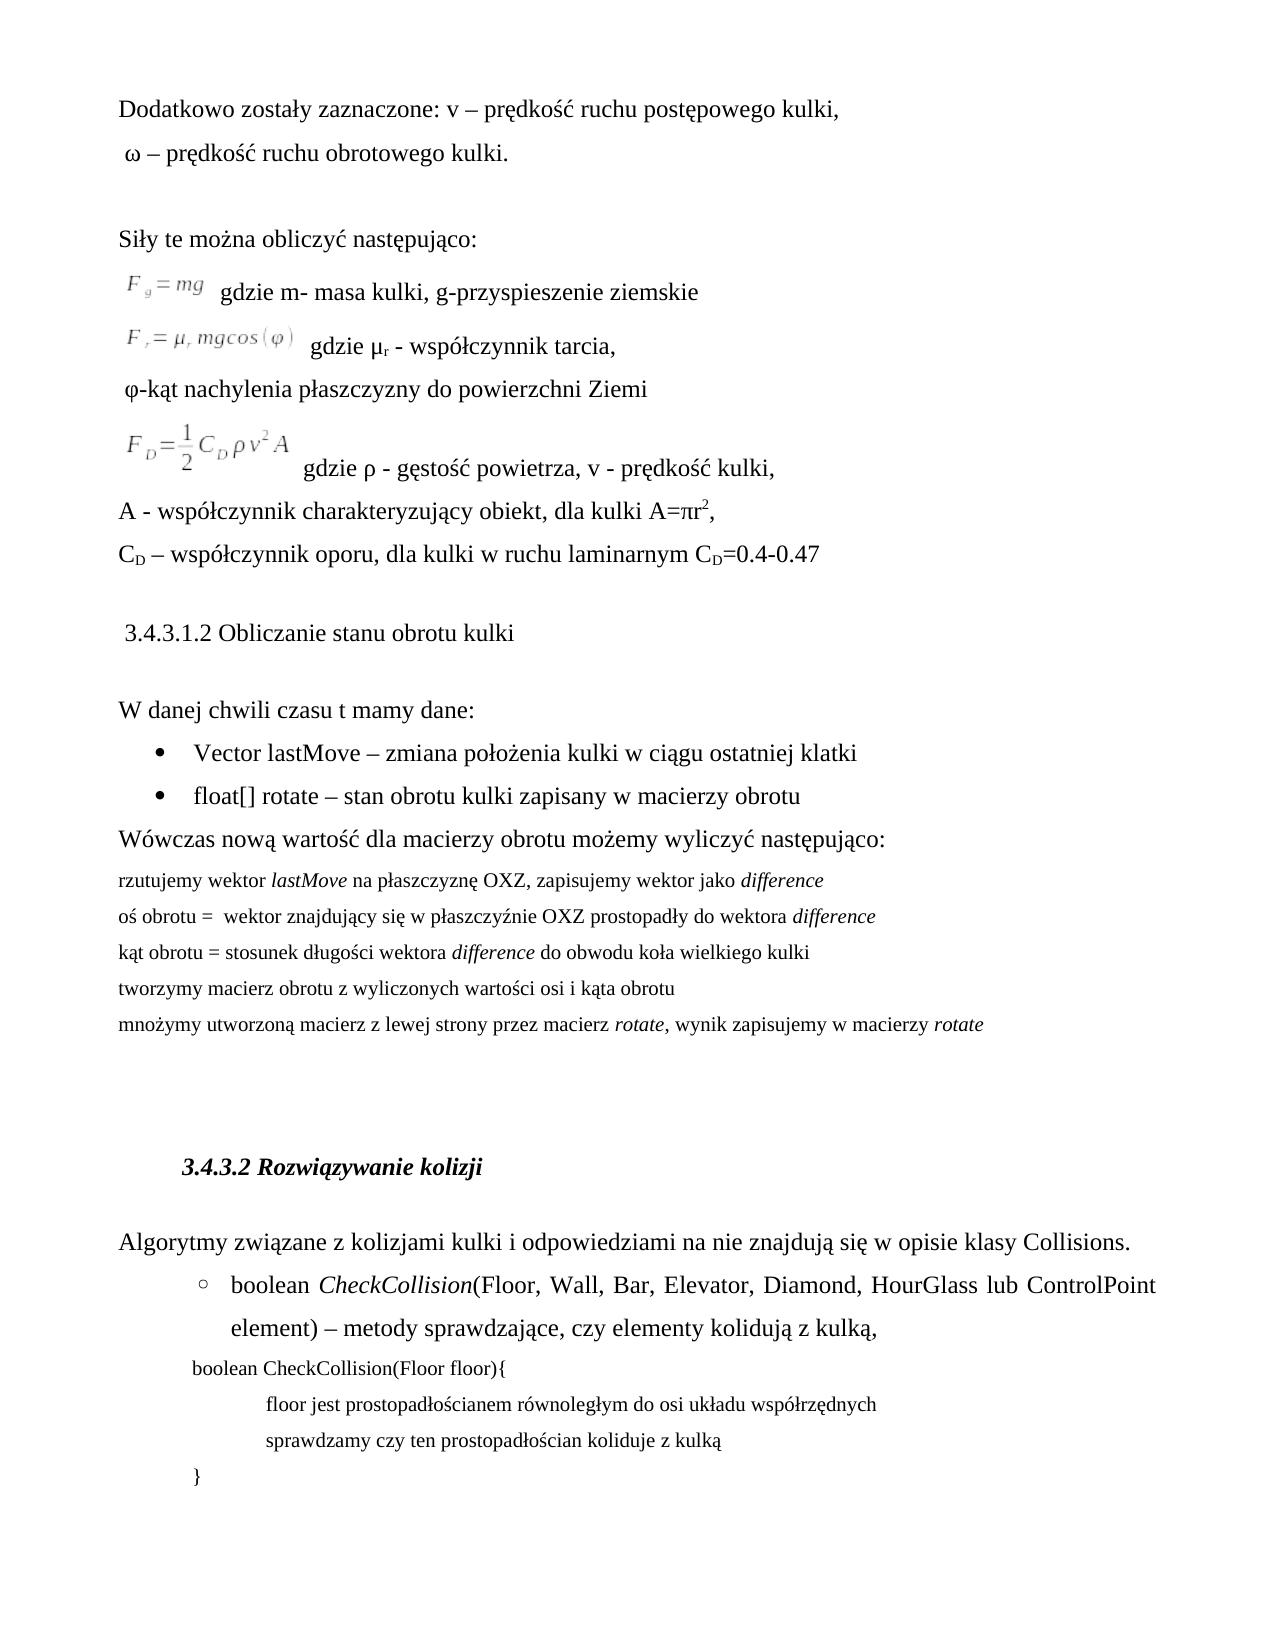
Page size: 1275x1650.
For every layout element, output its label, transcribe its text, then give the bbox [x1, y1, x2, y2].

text rzutujemy wektor lastMove na płaszczyznę OXZ, zapisujemy wektor jako difference [118, 868, 1157, 892]
subtitle Rozwiązywanie kolizji [176, 1152, 1157, 1181]
text W danej chwili czasu t mamy dane: [118, 695, 1157, 724]
text Wówczas nową wartość dla macierzy obrotu możemy wyliczyć następująco: [118, 824, 1157, 853]
text mnożymy utworzoną macierz z lewej strony przez macierz rotate, wynik zapisujemy w macierzy rotate [118, 1012, 1157, 1036]
text boolean CheckCollision(Floor floor){ [118, 1356, 1157, 1380]
text sprawdzamy czy ten prostopadłościan koliduje z kulką [118, 1428, 1157, 1452]
text oś obrotu = wektor znajdujący się w płaszczyźnie OXZ prostopadły do wektora difference [118, 904, 1157, 928]
list boolean CheckCollision(Floor, Wall, Bar, Elevator, Diamond, HourGlass lub ControlPoint element) – metody sprawdzające, czy elementy kolidują z kulką, [193, 1270, 1157, 1342]
text tworzymy macierz obrotu z wyliczonych wartości osi i kąta obrotu [118, 976, 1157, 1000]
subtitle Obliczanie stanu obrotu kulki [118, 618, 1157, 647]
list float[] rotate – stan obrotu kulki zapisany w macierzy obrotu [156, 781, 1157, 810]
text } [118, 1464, 1157, 1488]
text kąt obrotu = stosunek długości wektora difference do obwodu koła wielkiego kulki [118, 940, 1157, 964]
text floor jest prostopadłościanem równoległym do osi układu współrzędnych [118, 1392, 1157, 1416]
text Algorytmy związane z kolizjami kulki i odpowiedziami na nie znajdują się w opisie klasy Collisions. [118, 1227, 1157, 1256]
list Vector lastMove – zmiana położenia kulki w ciągu ostatniej klatki [156, 738, 1157, 767]
text Siły te można obliczyć następująco: gdzie m- masa kulki, g-przyspieszenie ziemskie gdzie μr - współczynnik tarcia, φ-kąt nachylenia płaszczyzny do powierzchni Ziemi [118, 224, 1157, 403]
text Dodatkowo zostały zaznaczone: v – prędkość ruchu postępowego kulki, ω – prędkość ruchu obrotowego kulki. [118, 94, 1157, 166]
text gdzie ρ - gęstość powietrza, v - prędkość kulki, A - współczynnik charakteryzujący obiekt, dla kulki A=πr2, CD – współczynnik oporu, dla kulki w ruchu laminarnym CD=0.4-0.47 [118, 417, 1157, 568]
